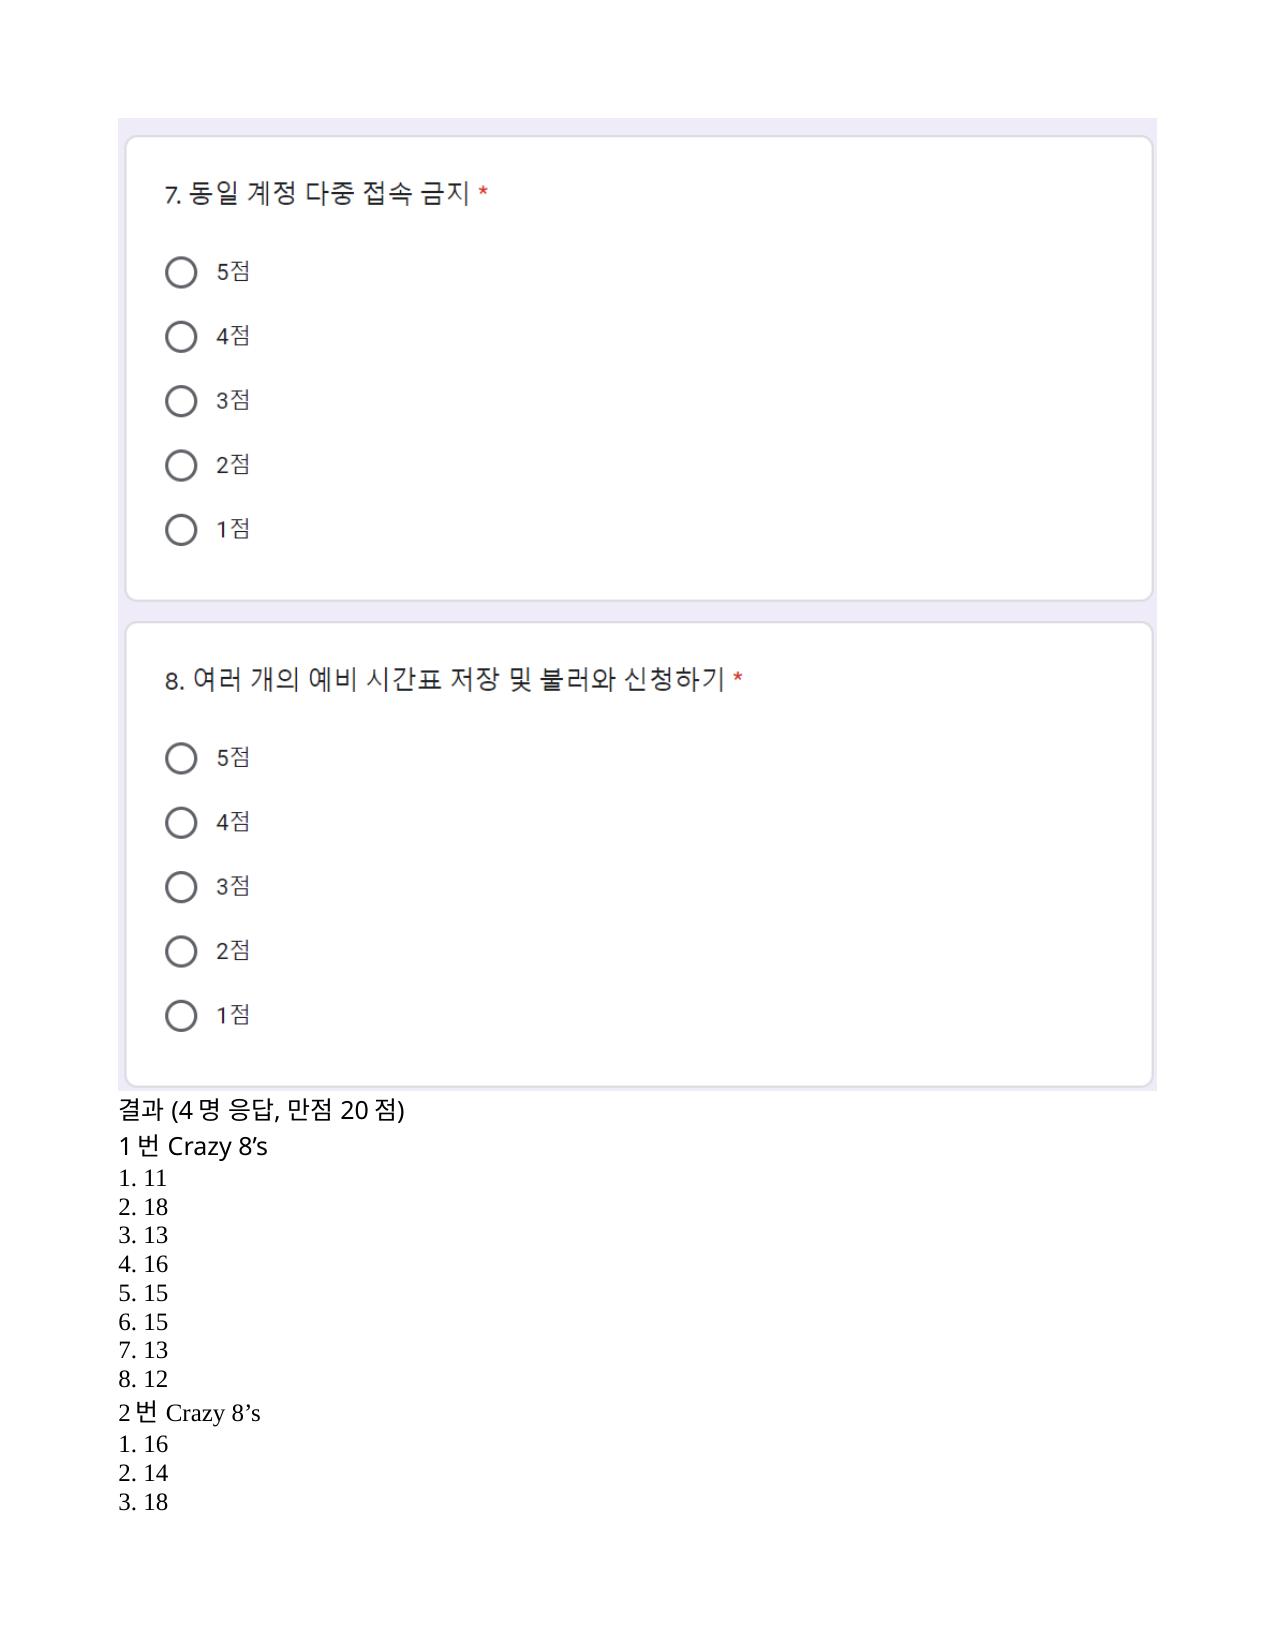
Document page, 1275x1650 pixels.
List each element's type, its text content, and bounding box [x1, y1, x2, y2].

text 결과 (4명 응답, 만점 20점) [118, 1091, 1157, 1127]
text 5. 15 [118, 1278, 1157, 1307]
text 1번 Crazy 8’s [118, 1127, 1157, 1163]
text 3. 13 [118, 1220, 1157, 1249]
text 1. 16 [118, 1429, 1157, 1458]
text 2. 18 [118, 1192, 1157, 1220]
text 1. 11 [118, 1163, 1157, 1192]
text 7. 13 [118, 1335, 1157, 1364]
text 2번 Crazy 8’s [118, 1393, 1157, 1429]
text 3. 18 [118, 1487, 1157, 1515]
text 2. 14 [118, 1458, 1157, 1487]
text 4. 16 [118, 1249, 1157, 1278]
text 6. 15 [118, 1307, 1157, 1335]
text 8. 12 [118, 1364, 1157, 1393]
